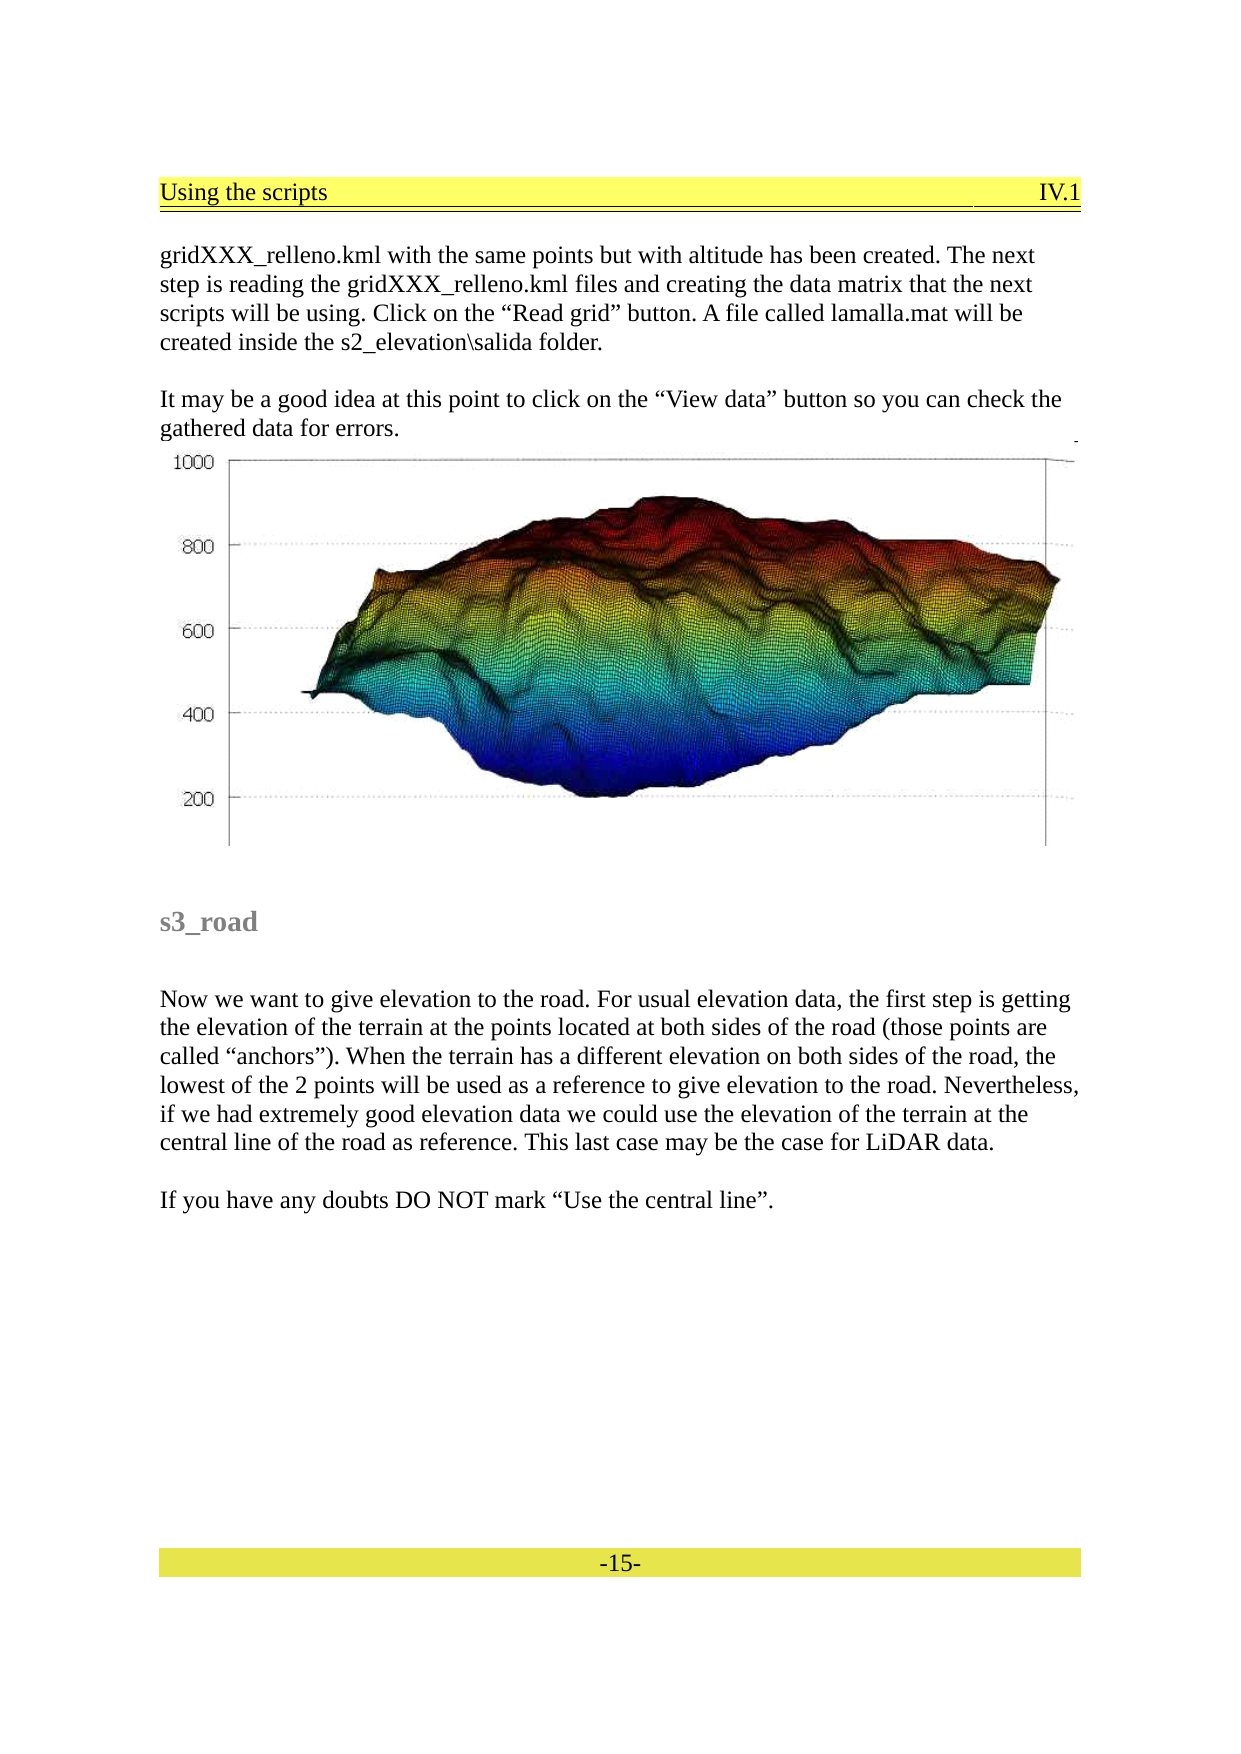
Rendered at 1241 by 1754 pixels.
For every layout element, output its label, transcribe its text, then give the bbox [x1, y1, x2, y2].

text It may be a good idea at this point to click on the “View data” button so you can check the gathered data for errors. [159, 384, 1081, 442]
text If you have any doubts DO NOT mark “Use the central line”. [159, 1185, 1081, 1214]
text Now we want to give elevation to the road. For usual elevation data, the first step is getting the elevation of the terrain at the points located at both sides of the road (those points are called “anchors”). When the terrain has a different elevation on both sides of the road, the lowest of the 2 points will be used as a reference to give elevation to the road. Nevertheless, if we had extremely good elevation data we could use the elevation of the terrain at the central line of the road as reference. This last case may be the case for LiDAR data. [159, 984, 1081, 1156]
text gridXXX_relleno.kml with the same points but with altitude has been created. The next step is reading the gridXXX_relleno.kml files and creating the data matrix that the next scripts will be using. Click on the “Read grid” button. A file called lamalla.mat will be created inside the s2_elevation\salida folder. [159, 240, 1081, 355]
subtitle s3_road [159, 904, 1081, 937]
